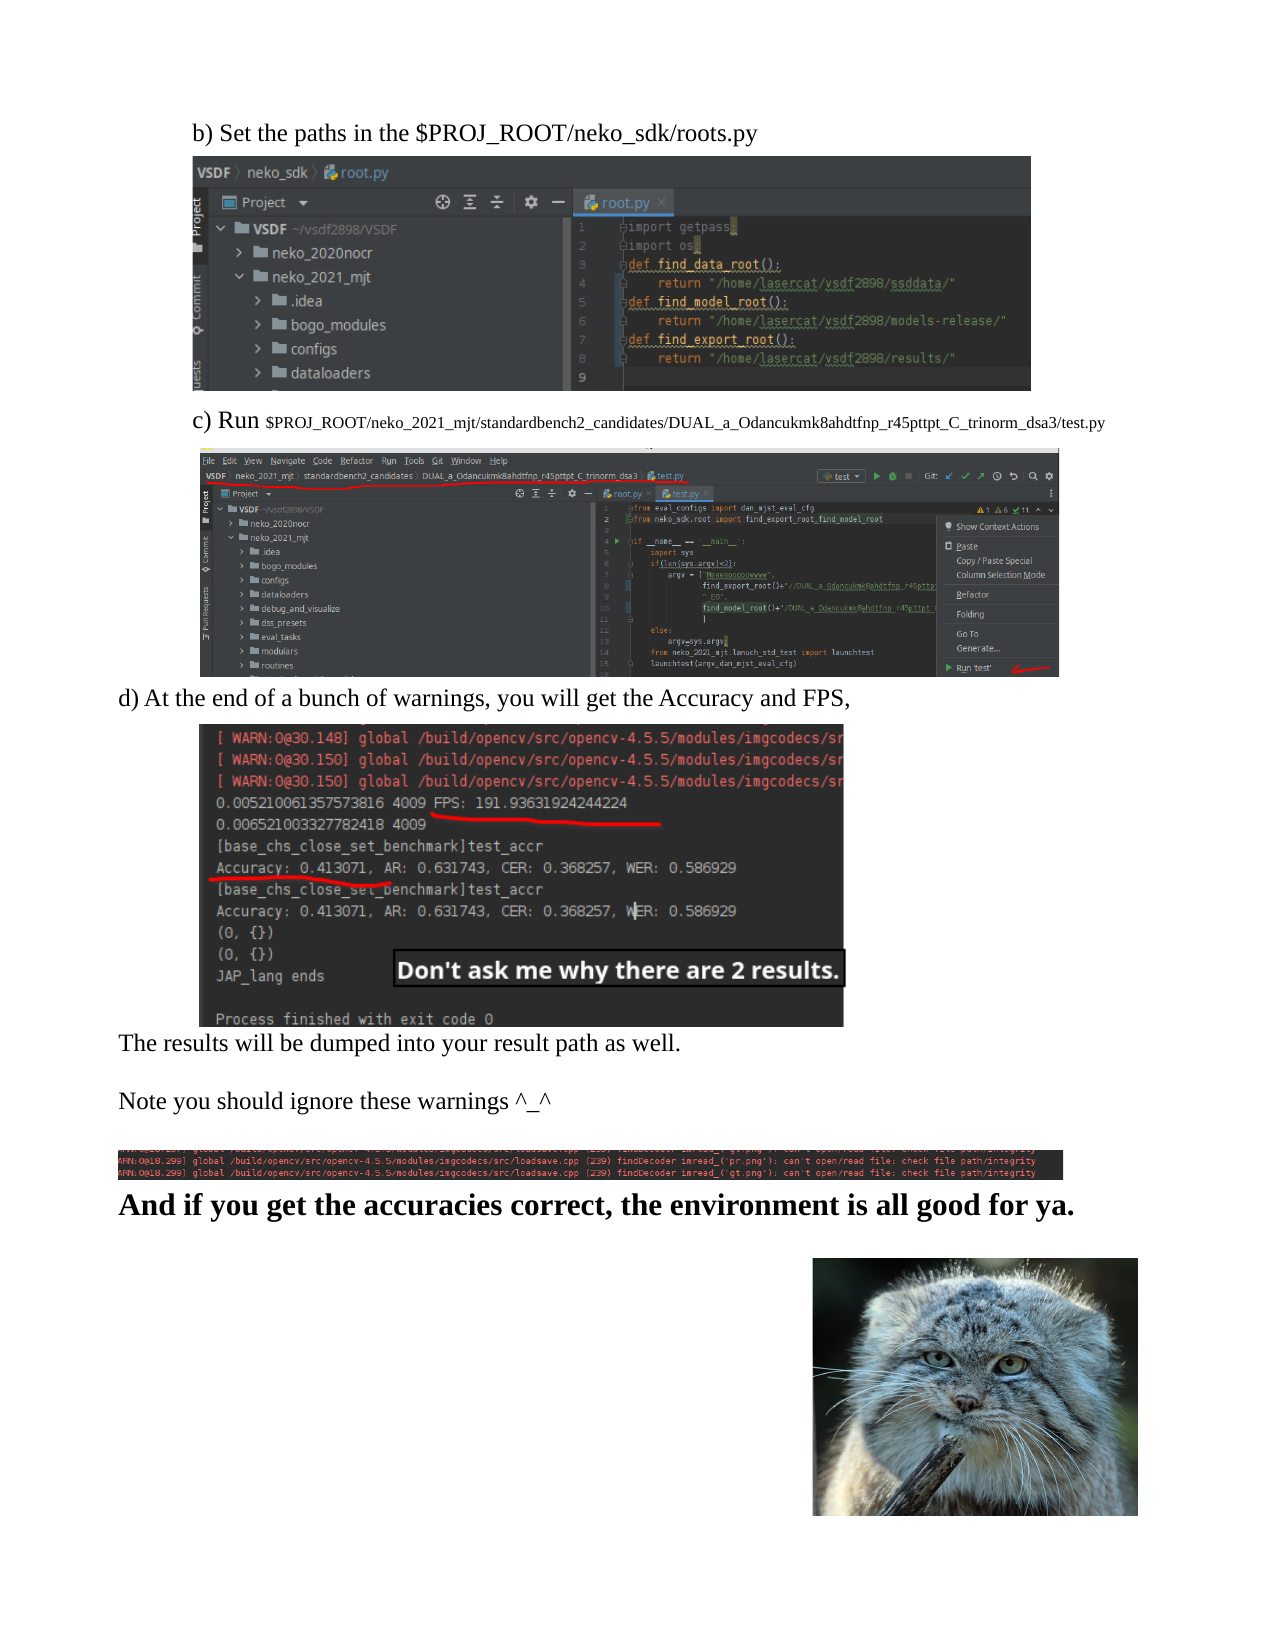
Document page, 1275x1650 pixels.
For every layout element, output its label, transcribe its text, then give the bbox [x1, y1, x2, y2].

picture [199, 724, 846, 1027]
text Note you should ignore these warnings ^_^ [118, 1086, 1157, 1115]
text The results will be dumped into your result path as well. [118, 1028, 1157, 1057]
picture [118, 1150, 1064, 1180]
text d) At the end of a bunch of warnings, you will get the Accuracy and FPS, [118, 683, 1157, 712]
text And if you get the accuracies correct, the environment is all good for ya. [118, 1187, 1157, 1223]
text b) Set the paths in the $PROJ_ROOT/neko_sdk/roots.py [118, 118, 1157, 147]
picture [192, 156, 1031, 391]
picture [200, 448, 1060, 677]
text c) Run $PROJ_ROOT/neko_2021_mjt/standardbench2_candidates/DUAL_a_Odancukmk8ahdtfnp_r45pttpt_C_trinorm_dsa3/test.py [118, 406, 1157, 434]
picture [812, 1258, 1138, 1516]
